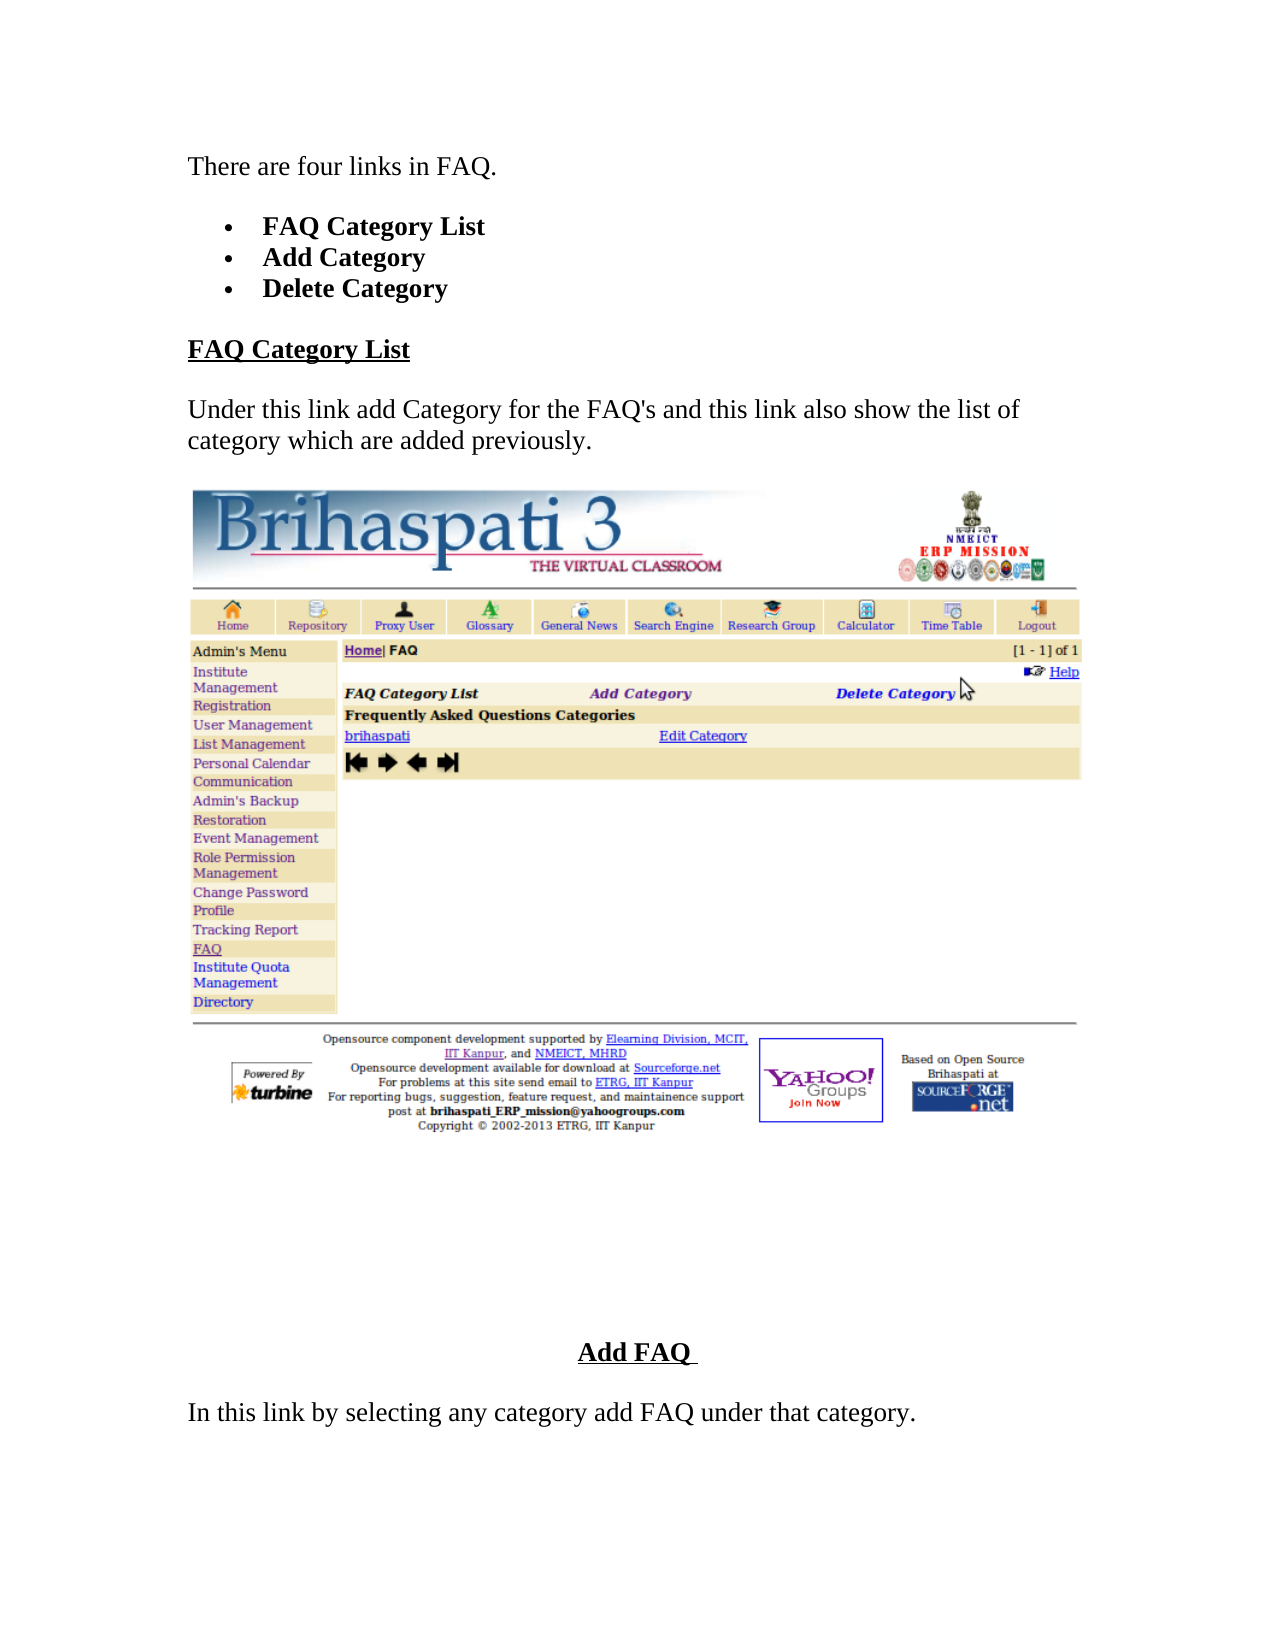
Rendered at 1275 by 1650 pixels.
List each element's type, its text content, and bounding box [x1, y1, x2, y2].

text Add FAQ [187, 1336, 1087, 1367]
picture [187, 484, 1088, 1155]
text In this link by selecting any category add FAQ under that category. [187, 1396, 1087, 1427]
text There are four links in FAQ. [187, 150, 1087, 181]
text FAQ Category List [187, 333, 1087, 364]
list Delete Category [225, 273, 1087, 304]
list Add Category [225, 241, 1087, 273]
list FAQ Category List [225, 210, 1087, 241]
text Under this link add Category for the FAQ's and this link also show the list of category which are added previously. [187, 393, 1087, 456]
